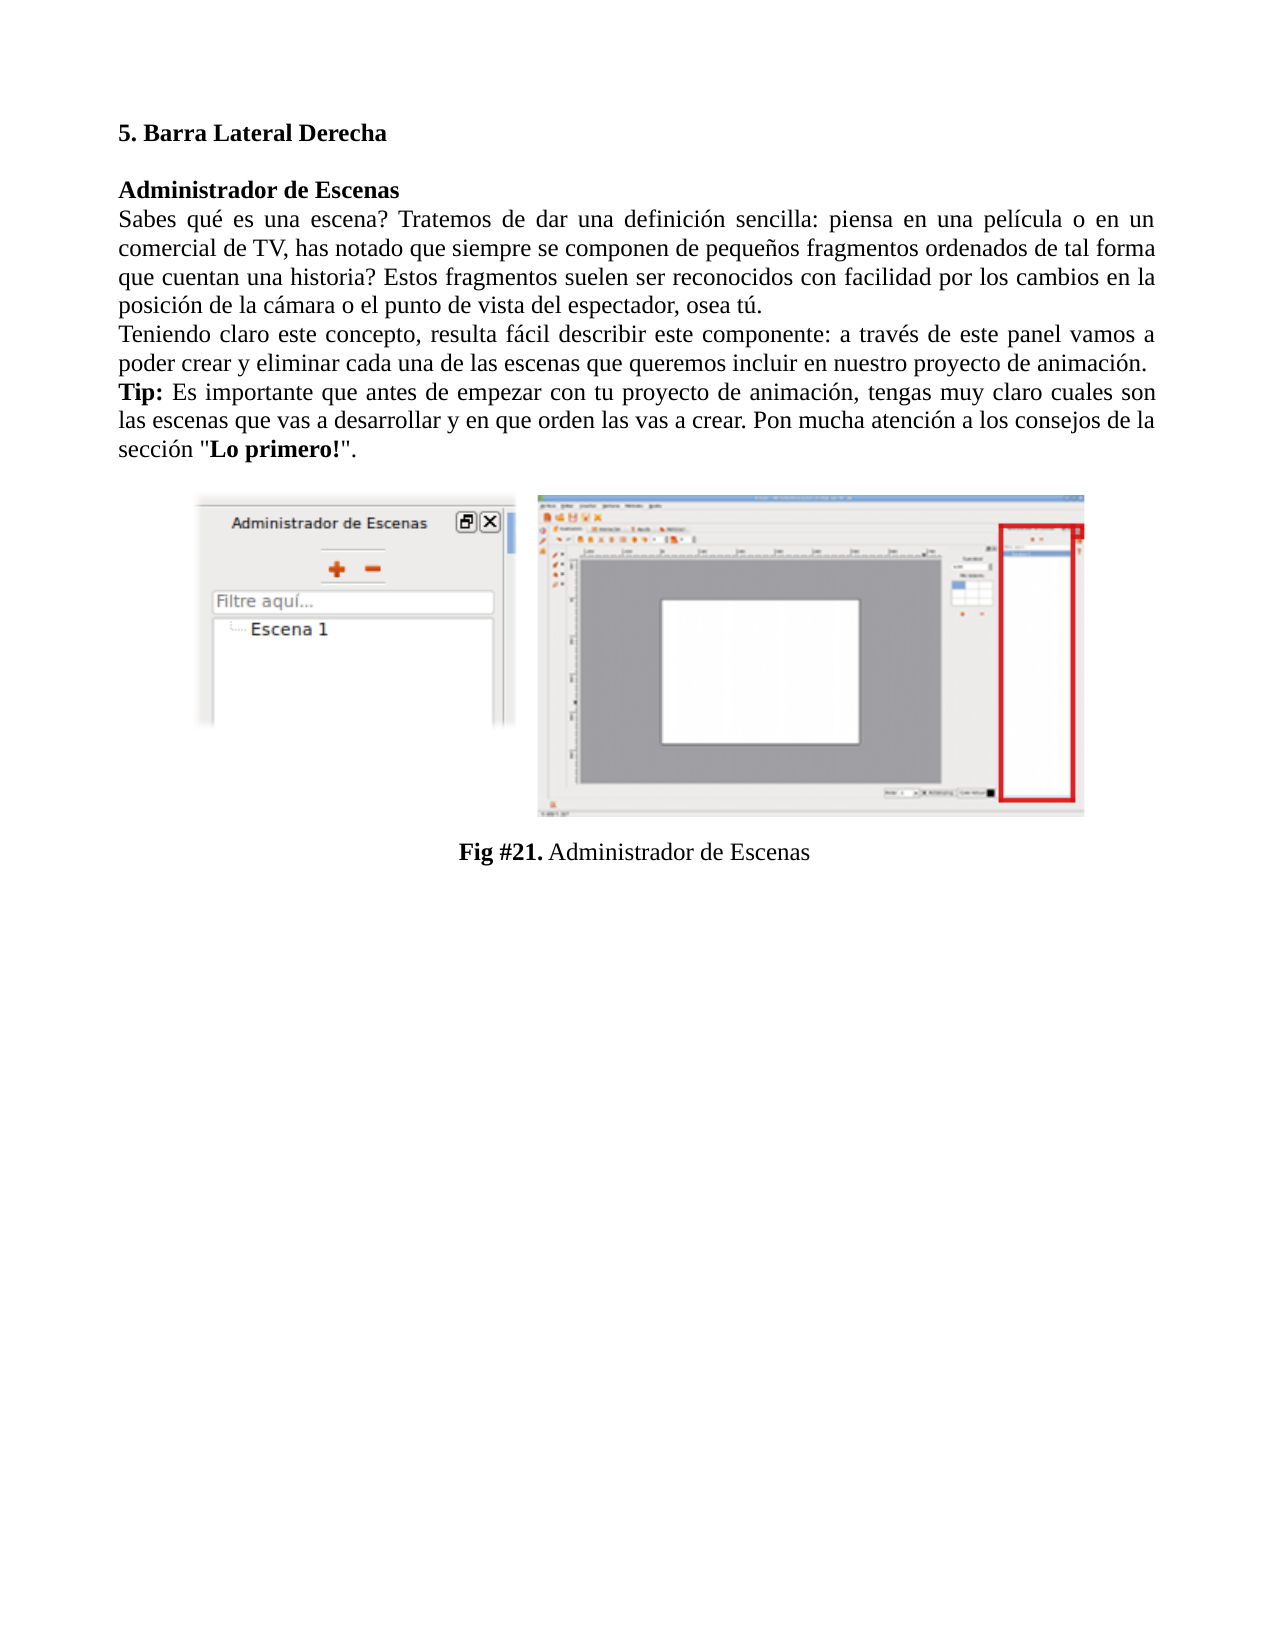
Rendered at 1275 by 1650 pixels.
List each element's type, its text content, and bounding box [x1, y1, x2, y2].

text Administrador de Escenas [118, 176, 1157, 204]
text Sabes qué es una escena? Tratemos de dar una definición sencilla: piensa en una película o en un comercial de TV, has notado que siempre se componen de pequeños fragmentos ordenados de tal forma que cuentan una historia? Estos fragmentos suelen ser reconocidos con facilidad por los cambios en la posición de la cámara o el punto de vista del espectador, osea tú. [118, 204, 1157, 319]
text Tip: Es importante que antes de empezar con tu proyecto de animación, tengas muy claro cuales son las escenas que vas a desarrollar y en que orden las vas a crear. Pon mucha atención a los consejos de la sección "Lo primero!". [118, 377, 1157, 463]
text 5. Barra Lateral Derecha [118, 118, 1157, 147]
text Teniendo claro este concepto, resulta fácil describir este componente: a través de este panel vamos a poder crear y eliminar cada una de las escenas que queremos incluir en nuestro proyecto de animación. [118, 319, 1157, 377]
picture [537, 495, 1085, 817]
picture [193, 491, 517, 730]
text Fig #21. Administrador de Escenas [118, 837, 1157, 866]
